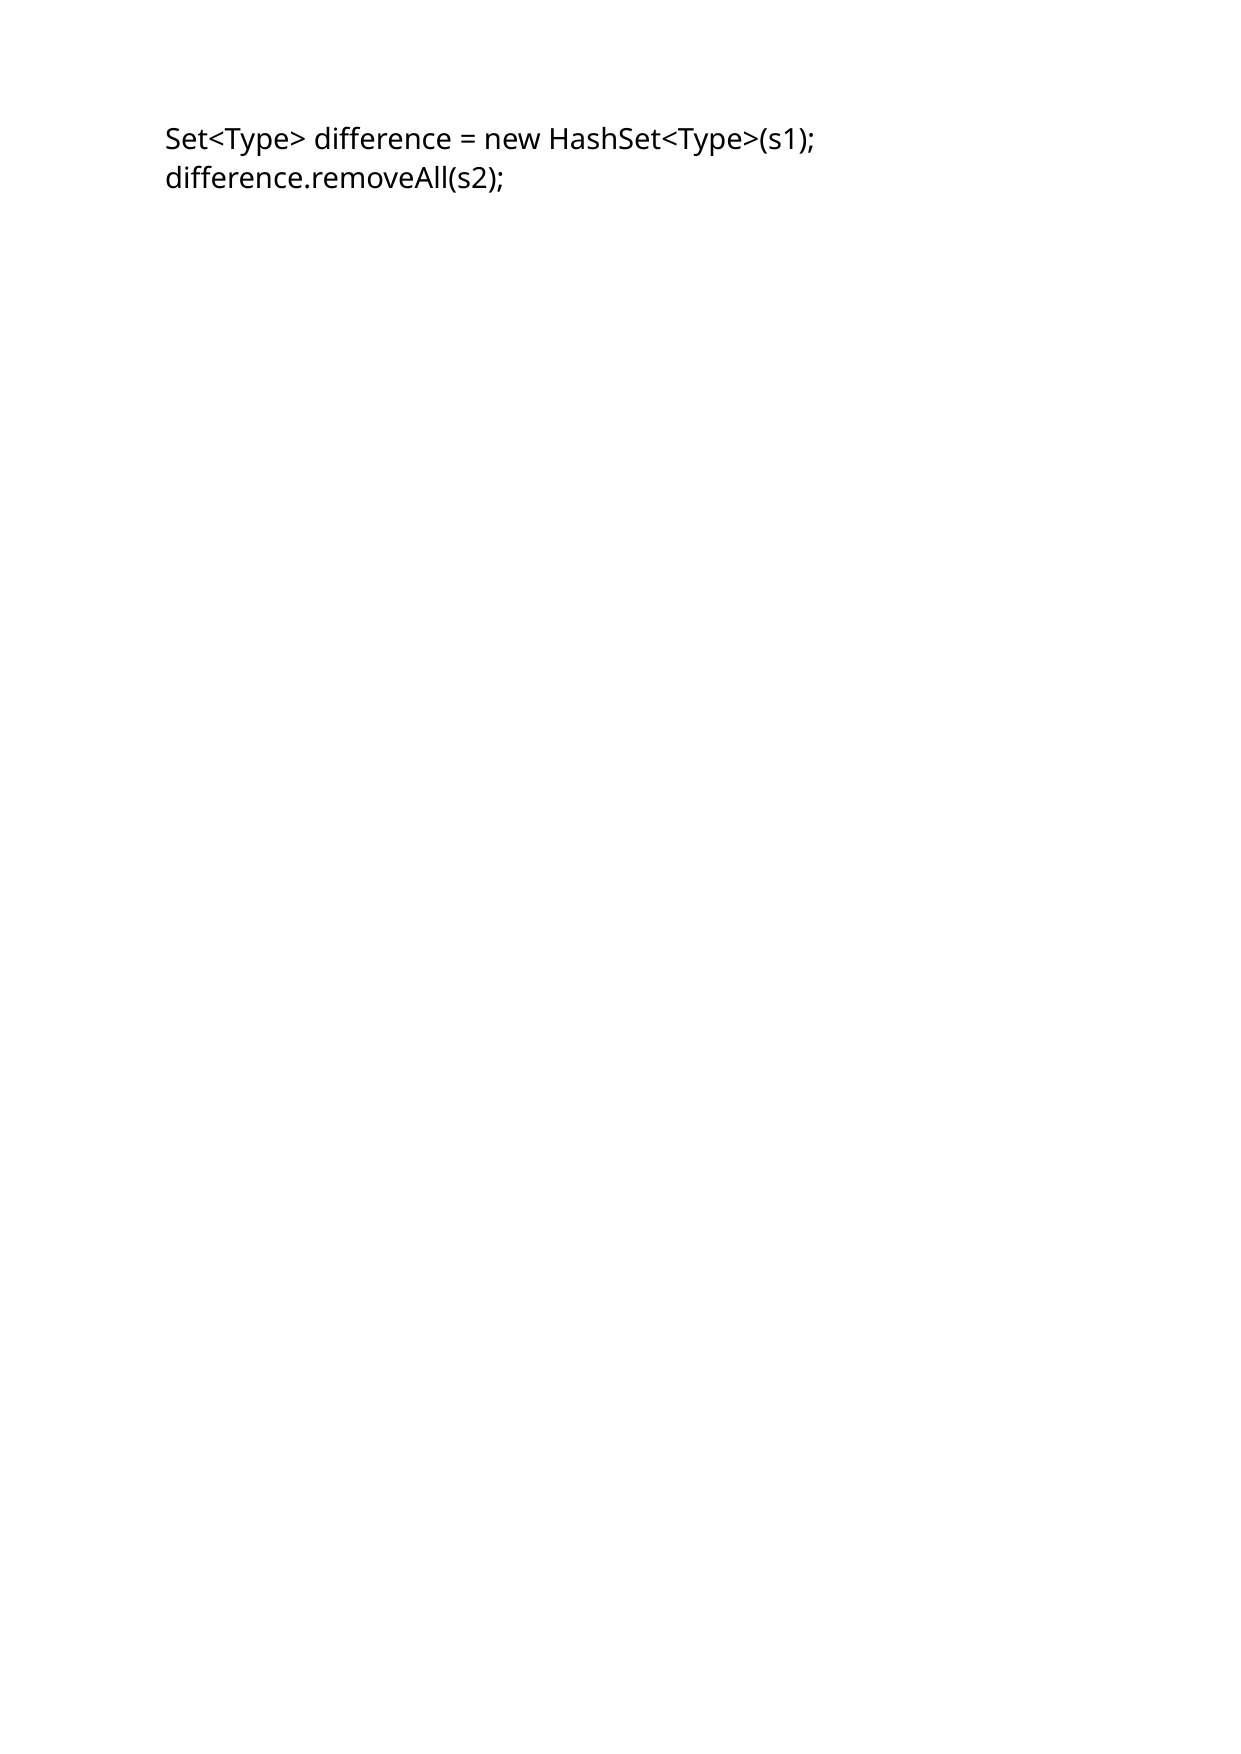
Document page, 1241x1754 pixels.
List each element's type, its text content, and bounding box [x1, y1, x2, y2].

text Set<Type> difference = new HashSet<Type>(s1); [165, 118, 1075, 158]
text difference.removeAll(s2); [165, 158, 1075, 197]
